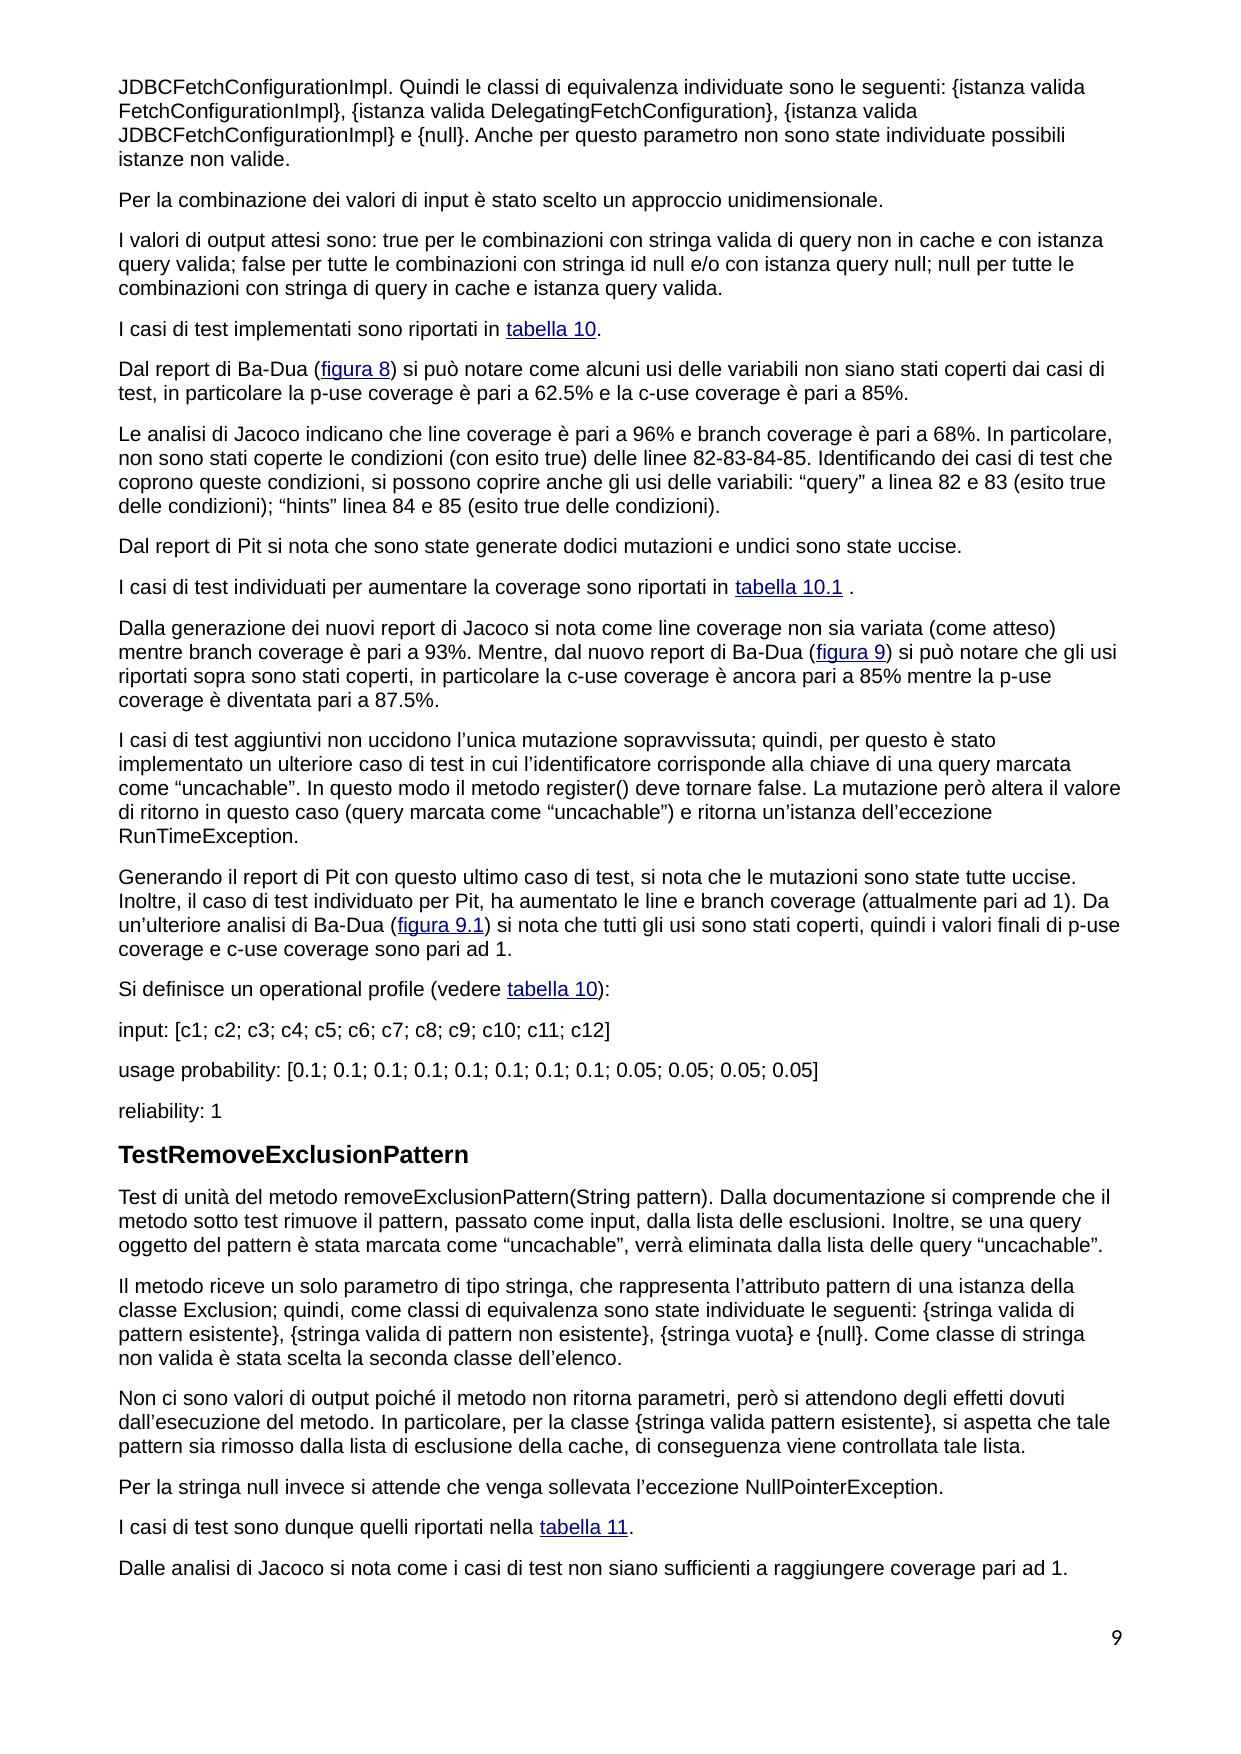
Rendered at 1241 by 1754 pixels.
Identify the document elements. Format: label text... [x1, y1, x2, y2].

text I casi di test aggiuntivi non uccidono l’unica mutazione sopravvissuta; quindi, per questo è stato implementato un ulteriore caso di test in cui l’identificatore corrisponde alla chiave di una query marcata come “uncachable”. In questo modo il metodo register() deve tornare false. La mutazione però altera il valore di ritorno in questo caso (query marcata come “uncachable”) e ritorna un’istanza dell’eccezione RunTimeException. [118, 728, 1122, 848]
text input: [c1; c2; c3; c4; c5; c6; c7; c8; c9; c10; c11; c12] [118, 1018, 1122, 1042]
text reliability: 1 [118, 1099, 1122, 1123]
text Le analisi di Jacoco indicano che line coverage è pari a 96% e branch coverage è pari a 68%. In particolare, non sono stati coperte le condizioni (con esito true) delle linee 82-83-84-85. Identificando dei casi di test che coprono queste condizioni, si possono coprire anche gli usi delle variabili: “query” a linea 82 e 83 (esito true delle condizioni); “hints” linea 84 e 85 (esito true delle condizioni). [118, 422, 1122, 518]
text Si definisce un operational profile (vedere tabella 10): [118, 977, 1122, 1001]
text JDBCFetchConfigurationImpl. Quindi le classi di equivalenza individuate sono le seguenti: {istanza valida FetchConfigurationImpl}, {istanza valida DelegatingFetchConfiguration}, {istanza valida JDBCFetchConfigurationImpl} e {null}. Anche per questo parametro non sono state individuate possibili istanze non valide. [118, 75, 1122, 171]
text Dal report di Pit si nota che sono state generate dodici mutazioni e undici sono state uccise. [118, 534, 1122, 558]
text Il metodo riceve un solo parametro di tipo stringa, che rappresenta l’attributo pattern di una istanza della classe Exclusion; quindi, come classi di equivalenza sono state individuate le seguenti: {stringa valida di pattern esistente}, {stringa valida di pattern non esistente}, {stringa vuota} e {null}. Come classe di stringa non valida è stata scelta la seconda classe dell’elenco. [118, 1273, 1122, 1369]
text usage probability: [0.1; 0.1; 0.1; 0.1; 0.1; 0.1; 0.1; 0.1; 0.05; 0.05; 0.05; 0.05] [118, 1058, 1122, 1082]
text TestRemoveExclusionPattern [118, 1139, 1122, 1168]
text I casi di test individuati per aumentare la coverage sono riportati in tabella 10.1 . [118, 575, 1122, 599]
text Per la stringa null invece si attende che venga sollevata l’eccezione NullPointerException. [118, 1474, 1122, 1498]
text I valori di output attesi sono: true per le combinazioni con stringa valida di query non in cache e con istanza query valida; false per tutte le combinazioni con stringa id null e/o con istanza query null; null per tutte le combinazioni con stringa di query in cache e istanza query valida. [118, 228, 1122, 300]
text I casi di test implementati sono riportati in tabella 10. [118, 317, 1122, 341]
text Dalle analisi di Jacoco si nota come i casi di test non siano sufficienti a raggiungere coverage pari ad 1. [118, 1556, 1122, 1580]
text Dalla generazione dei nuovi report di Jacoco si nota come line coverage non sia variata (come atteso) mentre branch coverage è pari a 93%. Mentre, dal nuovo report di Ba-Dua (figura 9) si può notare che gli usi riportati sopra sono stati coperti, in particolare la c-use coverage è ancora pari a 85% mentre la p-use coverage è diventata pari a 87.5%. [118, 616, 1122, 711]
text Non ci sono valori di output poiché il metodo non ritorna parametri, però si attendono degli effetti dovuti dall’esecuzione del metodo. In particolare, per la classe {stringa valida pattern esistente}, si aspetta che tale pattern sia rimosso dalla lista di esclusione della cache, di conseguenza viene controllata tale lista. [118, 1386, 1122, 1458]
text Generando il report di Pit con questo ultimo caso di test, si nota che le mutazioni sono state tutte uccise. Inoltre, il caso di test individuato per Pit, ha aumentato le line e branch coverage (attualmente pari ad 1). Da un’ulteriore analisi di Ba-Dua (figura 9.1) si nota che tutti gli usi sono stati coperti, quindi i valori finali di p-use coverage e c-use coverage sono pari ad 1. [118, 864, 1122, 960]
text Dal report di Ba-Dua (figura 8) si può notare come alcuni usi delle variabili non siano stati coperti dai casi di test, in particolare la p-use coverage è pari a 62.5% e la c-use coverage è pari a 85%. [118, 357, 1122, 405]
text I casi di test sono dunque quelli riportati nella tabella 11. [118, 1515, 1122, 1539]
text Test di unità del metodo removeExclusionPattern(String pattern). Dalla documentazione si comprende che il metodo sotto test rimuove il pattern, passato come input, dalla lista delle esclusioni. Inoltre, se una query oggetto del pattern è stata marcata come “uncachable”, verrà eliminata dalla lista delle query “uncachable”. [118, 1185, 1122, 1257]
text Per la combinazione dei valori di input è stato scelto un approccio unidimensionale. [118, 187, 1122, 211]
